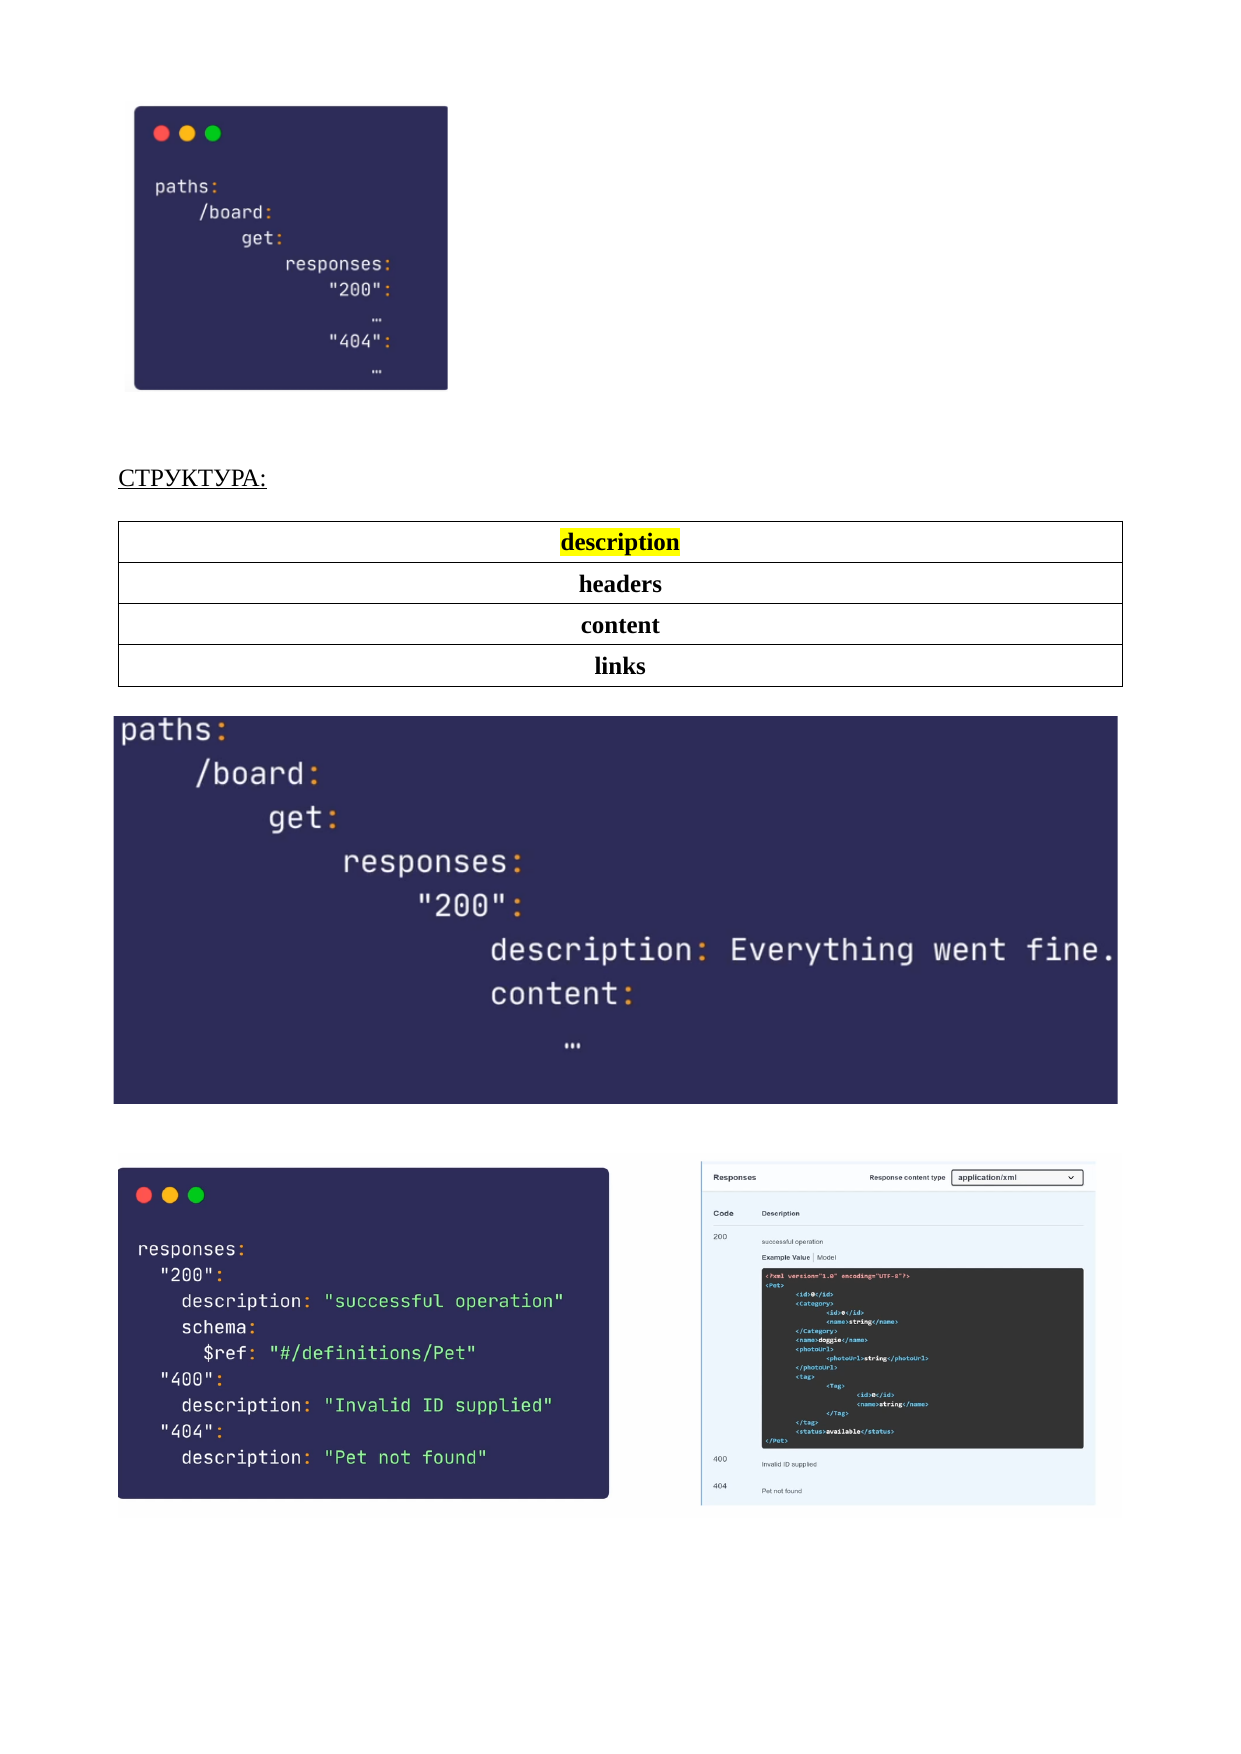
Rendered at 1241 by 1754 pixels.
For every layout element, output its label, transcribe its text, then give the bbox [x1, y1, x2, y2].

table_cell content [119, 604, 1122, 644]
text СТРУКТУРА: [118, 463, 1122, 492]
picture [118, 1153, 1123, 1518]
picture [124, 101, 448, 392]
table_cell links [119, 645, 1122, 686]
picture [113, 716, 1118, 1104]
table_cell headers [119, 563, 1122, 603]
table_header description [119, 522, 1122, 562]
